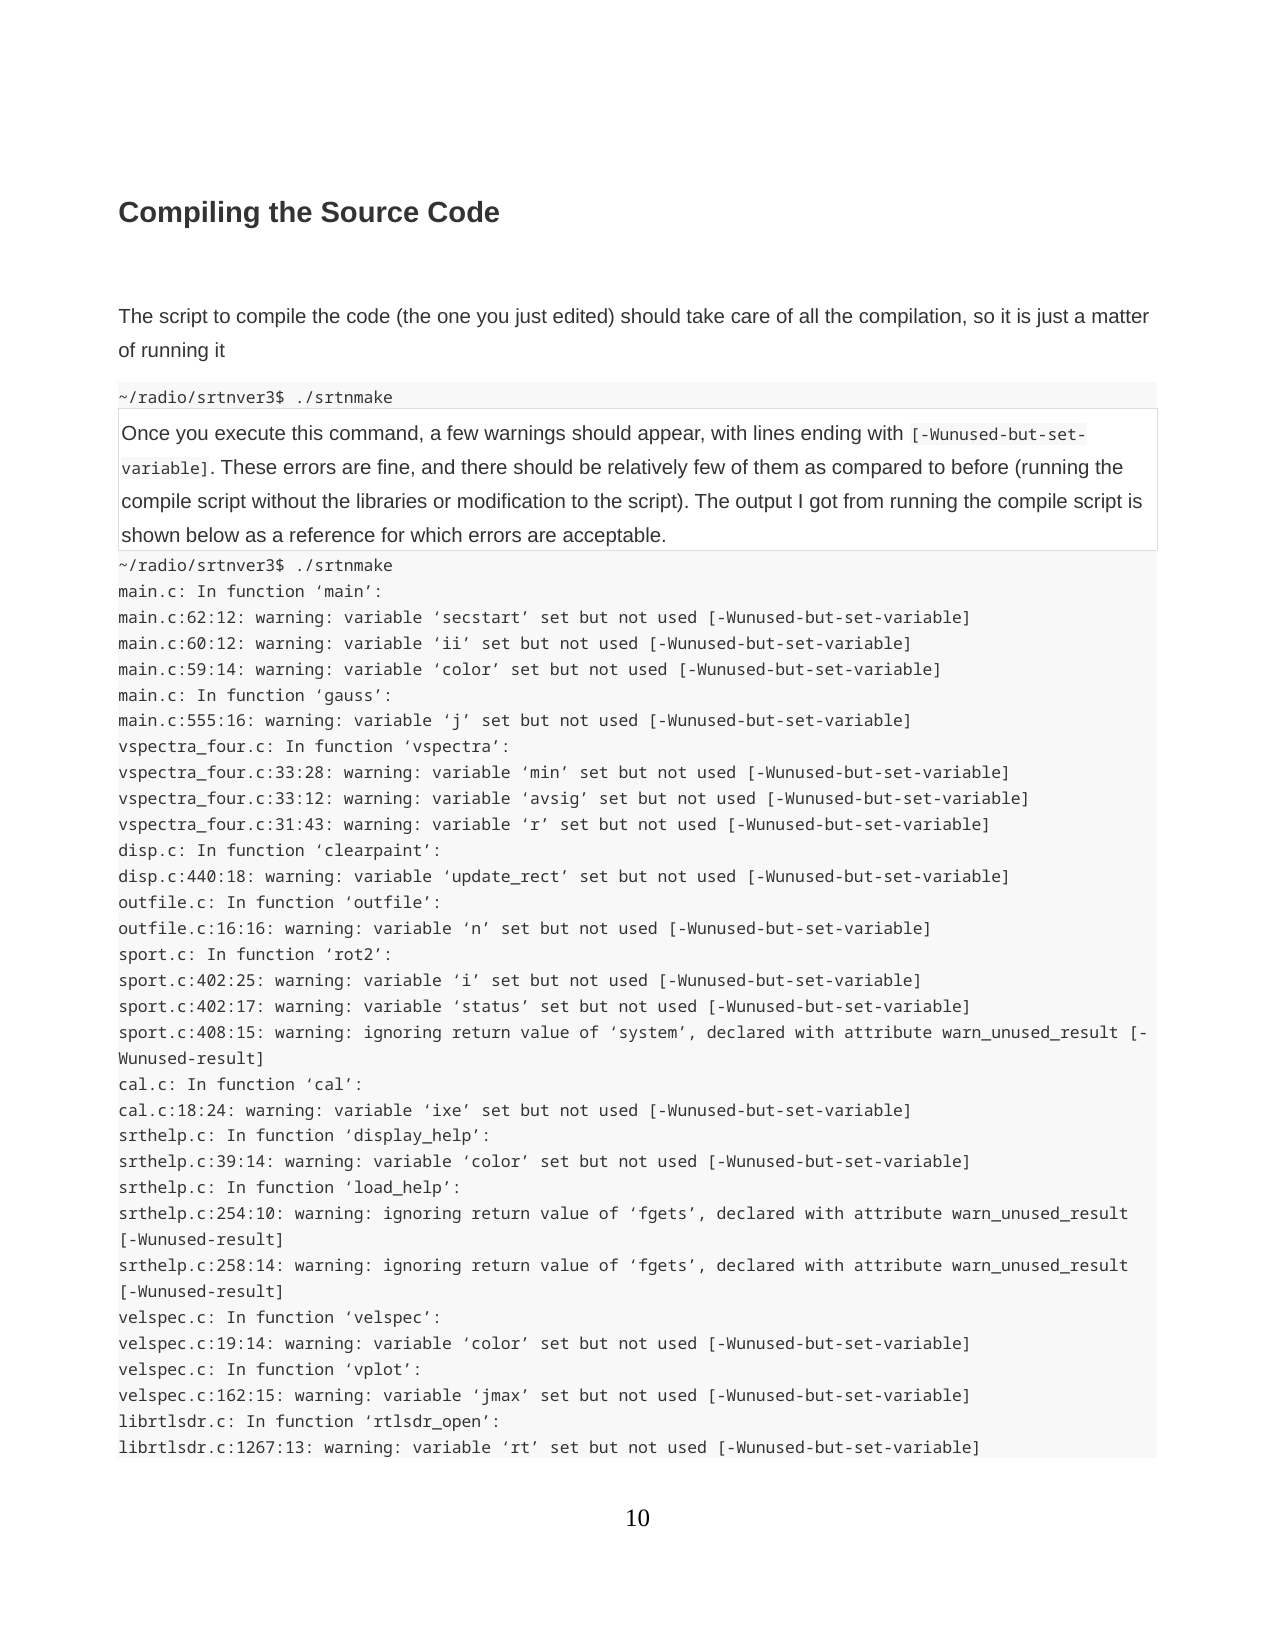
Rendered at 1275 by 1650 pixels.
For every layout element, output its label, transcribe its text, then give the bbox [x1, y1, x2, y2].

text srthelp.c:39:14: warning: variable ‘color’ set but not used [-Wunused-but-set-variable] [118, 1147, 1157, 1173]
text vspectra_four.c: In function ‘vspectra’: [118, 732, 1157, 758]
text librtlsdr.c: In function ‘rtlsdr_open’: [118, 1406, 1157, 1432]
text Once you execute this command, a few warnings should appear, with lines ending with [-Wunused-but-set-variable]. These errors are fine, and there should be relatively few of them as compared to before (running the compile script without the libraries or modification to the script). The output I got from running the compile script is shown below as a reference for which errors are acceptable. [119, 409, 1157, 550]
text main.c: In function ‘main’: [118, 576, 1157, 602]
text cal.c: In function ‘cal’: [118, 1069, 1157, 1095]
text srthelp.c:258:14: warning: ignoring return value of ‘fgets’, declared with attribute warn_unused_result [-Wunused-result] [118, 1250, 1157, 1302]
text outfile.c: In function ‘outfile’: [118, 887, 1157, 913]
text srthelp.c: In function ‘load_help’: [118, 1173, 1157, 1198]
text sport.c:408:15: warning: ignoring return value of ‘system’, declared with attribute warn_unused_result [-Wunused-result] [118, 1017, 1157, 1069]
text disp.c: In function ‘clearpaint’: [118, 835, 1157, 861]
text velspec.c: In function ‘velspec’: [118, 1302, 1157, 1328]
text outfile.c:16:16: warning: variable ‘n’ set but not used [-Wunused-but-set-variable] [118, 913, 1157, 939]
text srthelp.c:254:10: warning: ignoring return value of ‘fgets’, declared with attribute warn_unused_result [-Wunused-result] [118, 1198, 1157, 1250]
text cal.c:18:24: warning: variable ‘ixe’ set but not used [-Wunused-but-set-variable] [118, 1095, 1157, 1121]
text vspectra_four.c:33:28: warning: variable ‘min’ set but not used [-Wunused-but-set-variable] [118, 758, 1157, 783]
text disp.c:440:18: warning: variable ‘update_rect’ set but not used [-Wunused-but-set-variable] [118, 861, 1157, 887]
text librtlsdr.c:1267:13: warning: variable ‘rt’ set but not used [-Wunused-but-set-variable] [118, 1432, 1157, 1458]
text ~/radio/srtnver3$ ./srtnmake [118, 551, 1157, 576]
text sport.c:402:17: warning: variable ‘status’ set but not used [-Wunused-but-set-variable] [118, 991, 1157, 1017]
subtitle Compiling the Source Code [118, 196, 1157, 229]
text vspectra_four.c:31:43: warning: variable ‘r’ set but not used [-Wunused-but-set-variable] [118, 809, 1157, 835]
text sport.c:402:25: warning: variable ‘i’ set but not used [-Wunused-but-set-variable] [118, 965, 1157, 991]
text vspectra_four.c:33:12: warning: variable ‘avsig’ set but not used [-Wunused-but-set-variable] [118, 783, 1157, 809]
text sport.c: In function ‘rot2’: [118, 939, 1157, 965]
text main.c:62:12: warning: variable ‘secstart’ set but not used [-Wunused-but-set-variable] [118, 602, 1157, 628]
text velspec.c:19:14: warning: variable ‘color’ set but not used [-Wunused-but-set-variable] [118, 1328, 1157, 1354]
text The script to compile the code (the one you just edited) should take care of all the compilation, so it is just a matter of running it [118, 293, 1157, 361]
text srthelp.c: In function ‘display_help’: [118, 1121, 1157, 1147]
text main.c:60:12: warning: variable ‘ii’ set but not used [-Wunused-but-set-variable] [118, 628, 1157, 654]
text main.c: In function ‘gauss’: [118, 680, 1157, 706]
text ~/radio/srtnver3$ ./srtnmake [118, 382, 1157, 408]
text main.c:59:14: warning: variable ‘color’ set but not used [-Wunused-but-set-variable] [118, 654, 1157, 680]
text velspec.c: In function ‘vplot’: [118, 1354, 1157, 1380]
text velspec.c:162:15: warning: variable ‘jmax’ set but not used [-Wunused-but-set-variable] [118, 1380, 1157, 1406]
text main.c:555:16: warning: variable ‘j’ set but not used [-Wunused-but-set-variable] [118, 706, 1157, 732]
